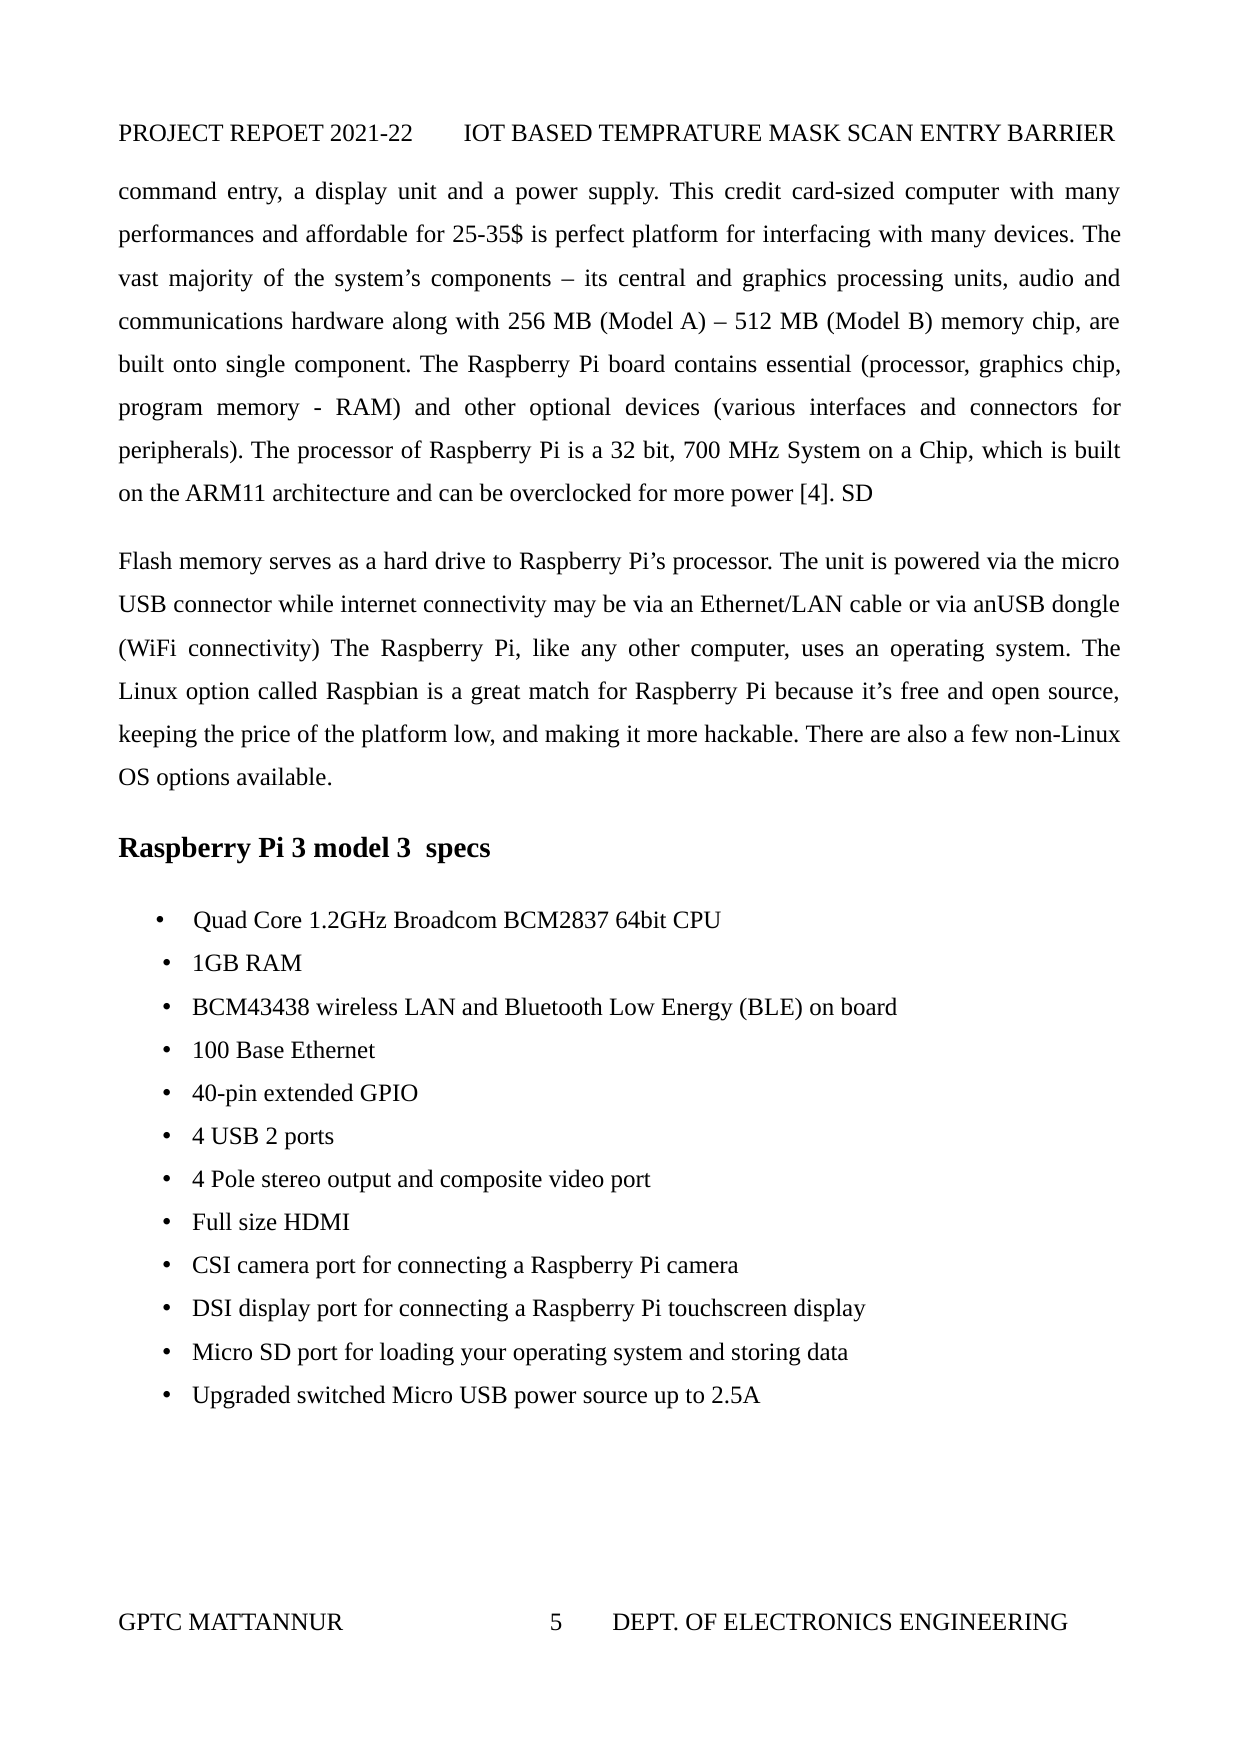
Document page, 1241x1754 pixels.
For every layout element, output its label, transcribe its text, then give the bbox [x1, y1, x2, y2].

list 1GB RAM [162, 948, 1122, 977]
list 4 USB 2 ports [162, 1121, 1122, 1150]
list Full size HDMI [162, 1207, 1122, 1236]
list CSI camera port for connecting a Raspberry Pi camera [162, 1250, 1122, 1279]
list 40-pin extended GPIO [162, 1078, 1122, 1107]
text Raspberry Pi 3 model 3 specs [118, 830, 1122, 864]
text command entry, a display unit and a power supply. This credit card-sized computer with many performances and affordable for 25-35$ is perfect platform for interfacing with many devices. The vast majority of the system’s components – its central and graphics processing units, audio and communications hardware along with 256 MB (Model A) – 512 MB (Model B) memory chip, are built onto single component. The Raspberry Pi board contains essential (processor, graphics chip, program memory - RAM) and other optional devices (various interfaces and connectors for peripherals). The processor of Raspberry Pi is a 32 bit, 700 MHz System on a Chip, which is built on the ARM11 architecture and can be overclocked for more power [4]. SD [118, 176, 1122, 507]
text Flash memory serves as a hard drive to Raspberry Pi’s processor. The unit is powered via the micro USB connector while internet connectivity may be via an Ethernet/LAN cable or via anUSB dongle (WiFi connectivity) The Raspberry Pi, like any other computer, uses an operating system. The Linux option called Raspbian is a great match for Raspberry Pi because it’s free and open source, keeping the price of the platform low, and making it more hackable. There are also a few non-Linux OS options available. [118, 546, 1122, 791]
list DSI display port for connecting a Raspberry Pi touchscreen display [162, 1293, 1122, 1322]
list 4 Pole stereo output and composite video port [162, 1164, 1122, 1193]
list Quad Core 1.2GHz Broadcom BCM2837 64bit CPU [156, 905, 1122, 934]
list BCM43438 wireless LAN and Bluetooth Low Energy (BLE) on board [162, 992, 1122, 1020]
list Micro SD port for loading your operating system and storing data [162, 1337, 1122, 1365]
list 100 Base Ethernet [162, 1035, 1122, 1063]
list Upgraded switched Micro USB power source up to 2.5A [162, 1380, 1122, 1408]
